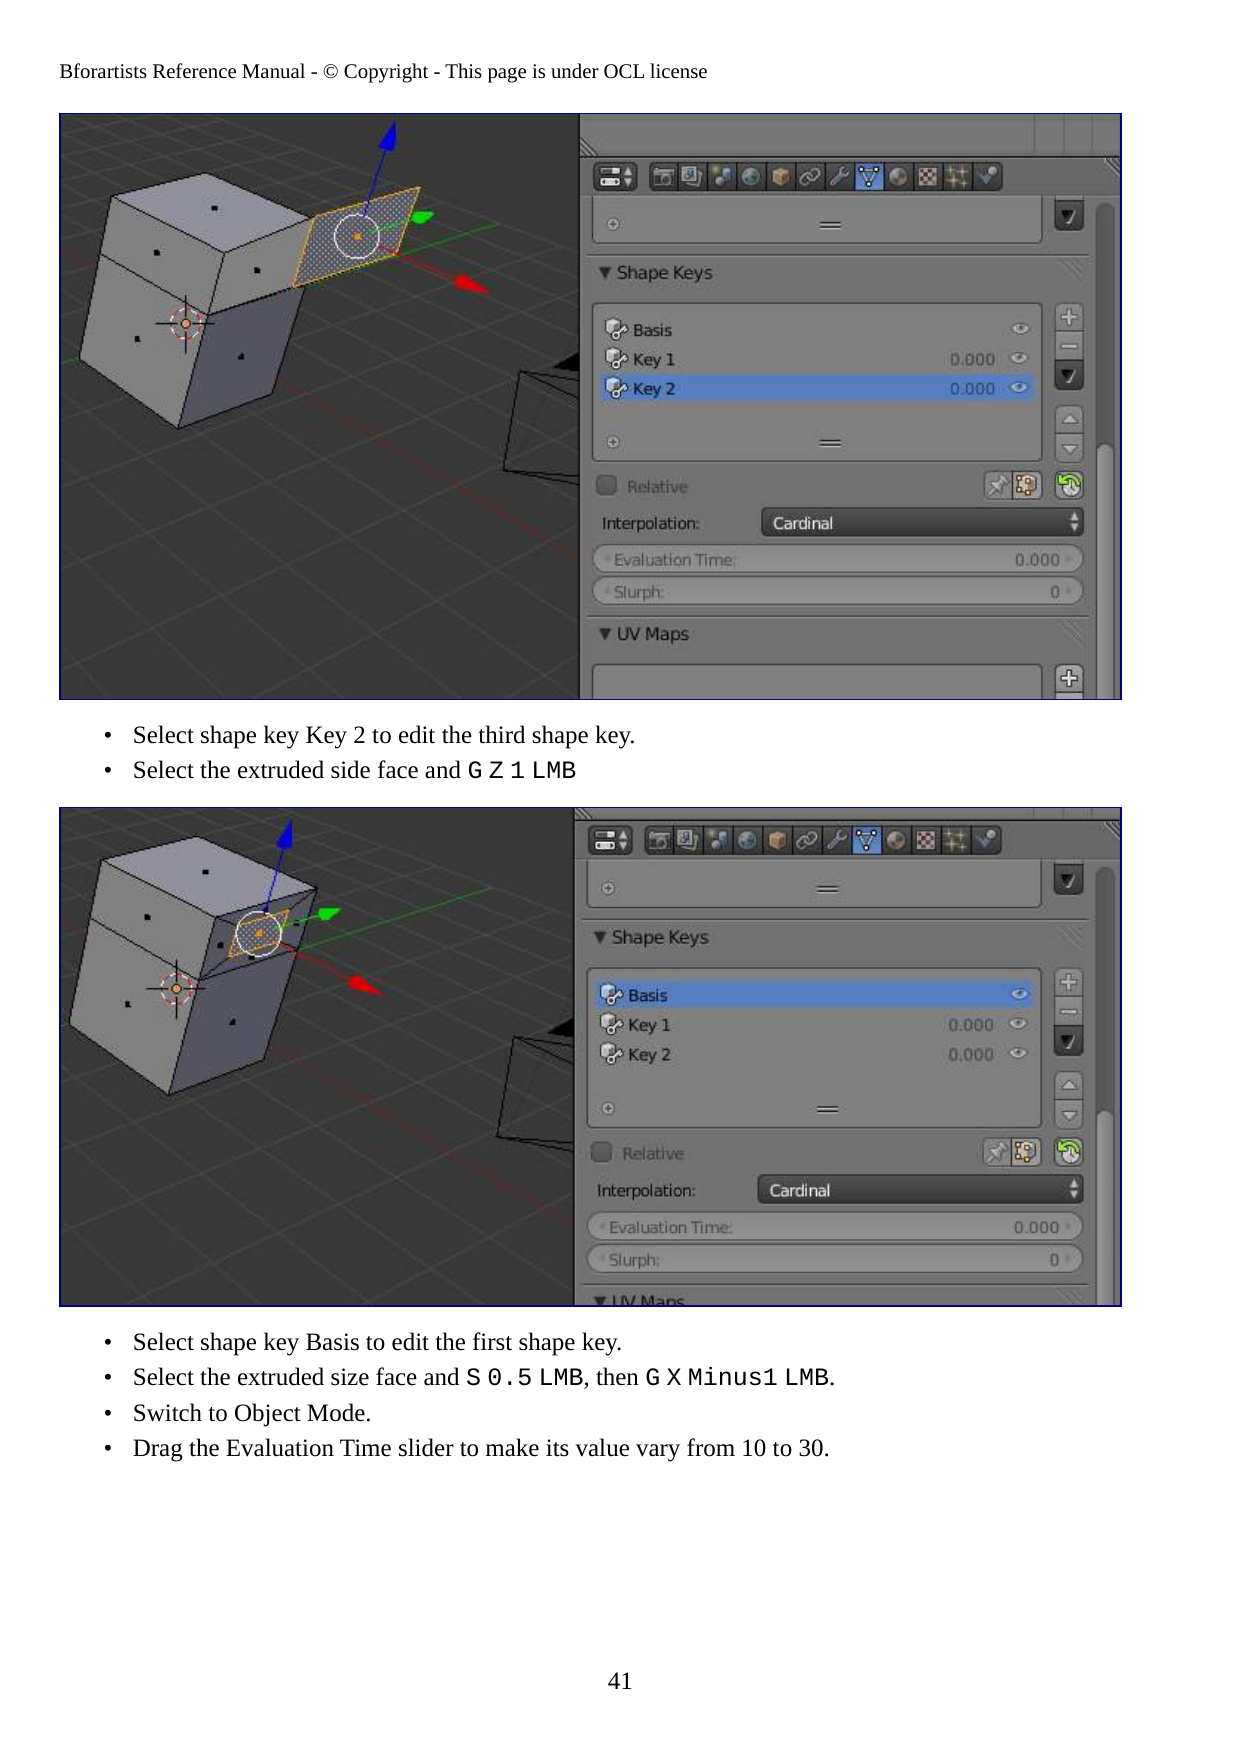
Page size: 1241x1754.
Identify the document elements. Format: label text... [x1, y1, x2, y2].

list Select the extruded side face and G Z 1 LMB [103, 755, 1181, 786]
picture [61, 114, 1120, 699]
list Select shape key Key 2 to edit the third shape key. [103, 721, 1181, 749]
list Select shape key Basis to edit the first shape key. [103, 1327, 1181, 1356]
picture [61, 808, 1120, 1305]
list Select the extruded size face and S 0.5 LMB, then G X Minus1 LMB. [103, 1362, 1181, 1392]
list Switch to Object Mode. [103, 1398, 1181, 1427]
list Drag the Evaluation Time slider to make its value vary from 10 to 30. [103, 1433, 1181, 1462]
